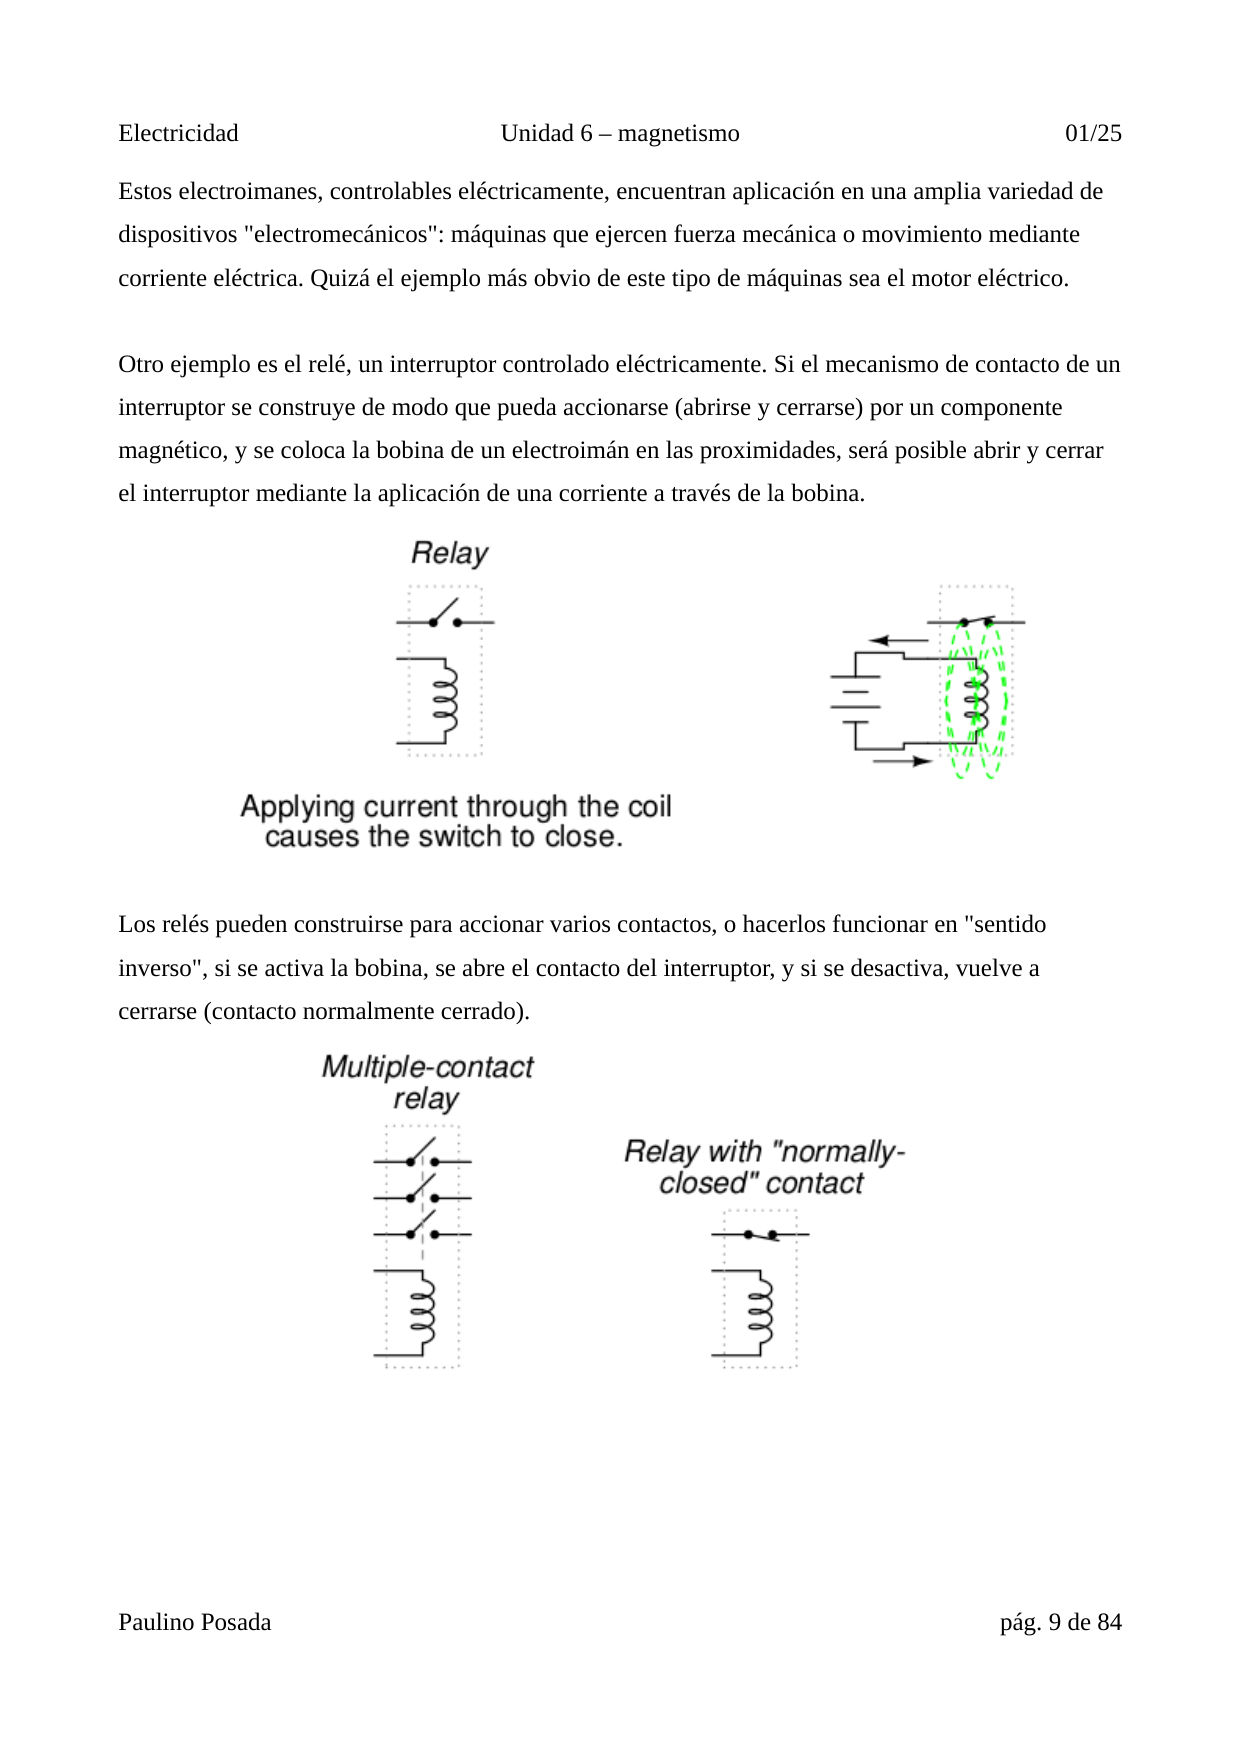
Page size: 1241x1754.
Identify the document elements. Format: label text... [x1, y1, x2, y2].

picture [297, 1038, 943, 1389]
text Otro ejemplo es el relé, un interruptor controlado eléctricamente. Si el mecanismo de contacto de un interruptor se construye de modo que pueda accionarse (abrirse y cerrarse) por un componente magnético, y se coloca la bobina de un electroimán en las proximidades, será posible abrir y cerrar el interruptor mediante la aplicación de una corriente a través de la bobina. [118, 349, 1122, 507]
text dispositivos "electromecánicos": máquinas que ejercen fuerza mecánica o movimiento mediante [118, 219, 1122, 248]
text Estos electroimanes, controlables eléctricamente, encuentran aplicación en una amplia variedad de [118, 176, 1122, 205]
picture [195, 521, 1045, 862]
text Los relés pueden construirse para accionar varios contactos, o hacerlos funcionar en "sentido inverso", si se activa la bobina, se abre el contacto del interruptor, y si se desactiva, vuelve a cerrarse (contacto normalmente cerrado). [118, 909, 1122, 1024]
text corriente eléctrica. Quizá el ejemplo más obvio de este tipo de máquinas sea el motor eléctrico. [118, 263, 1122, 291]
